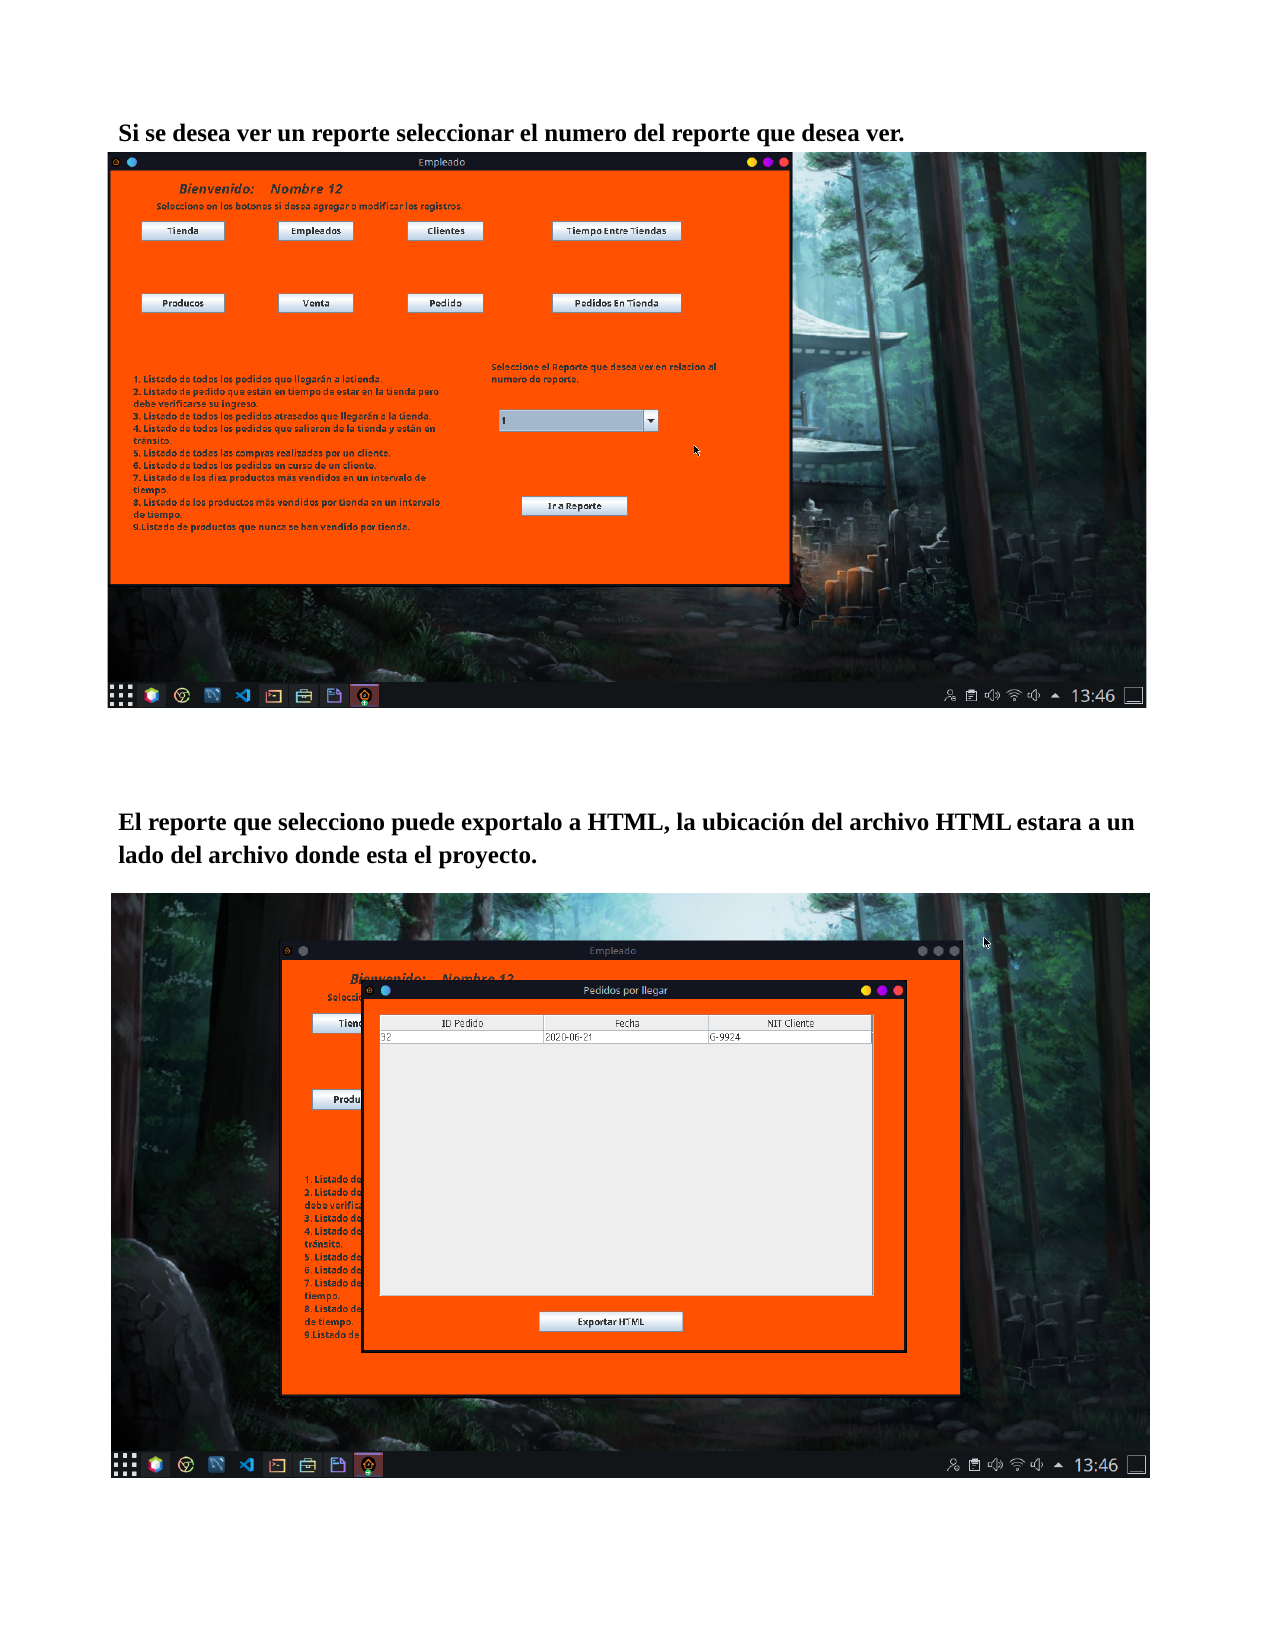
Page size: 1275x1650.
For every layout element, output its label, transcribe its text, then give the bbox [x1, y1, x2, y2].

text El reporte que selecciono puede exportalo a HTML, la ubicación del archivo HTML estara a un lado del archivo donde esta el proyecto. [118, 807, 1157, 869]
text Si se desea ver un reporte seleccionar el numero del reporte que desea ver. [118, 118, 1157, 147]
picture [111, 893, 1150, 1478]
picture [107, 152, 1147, 708]
